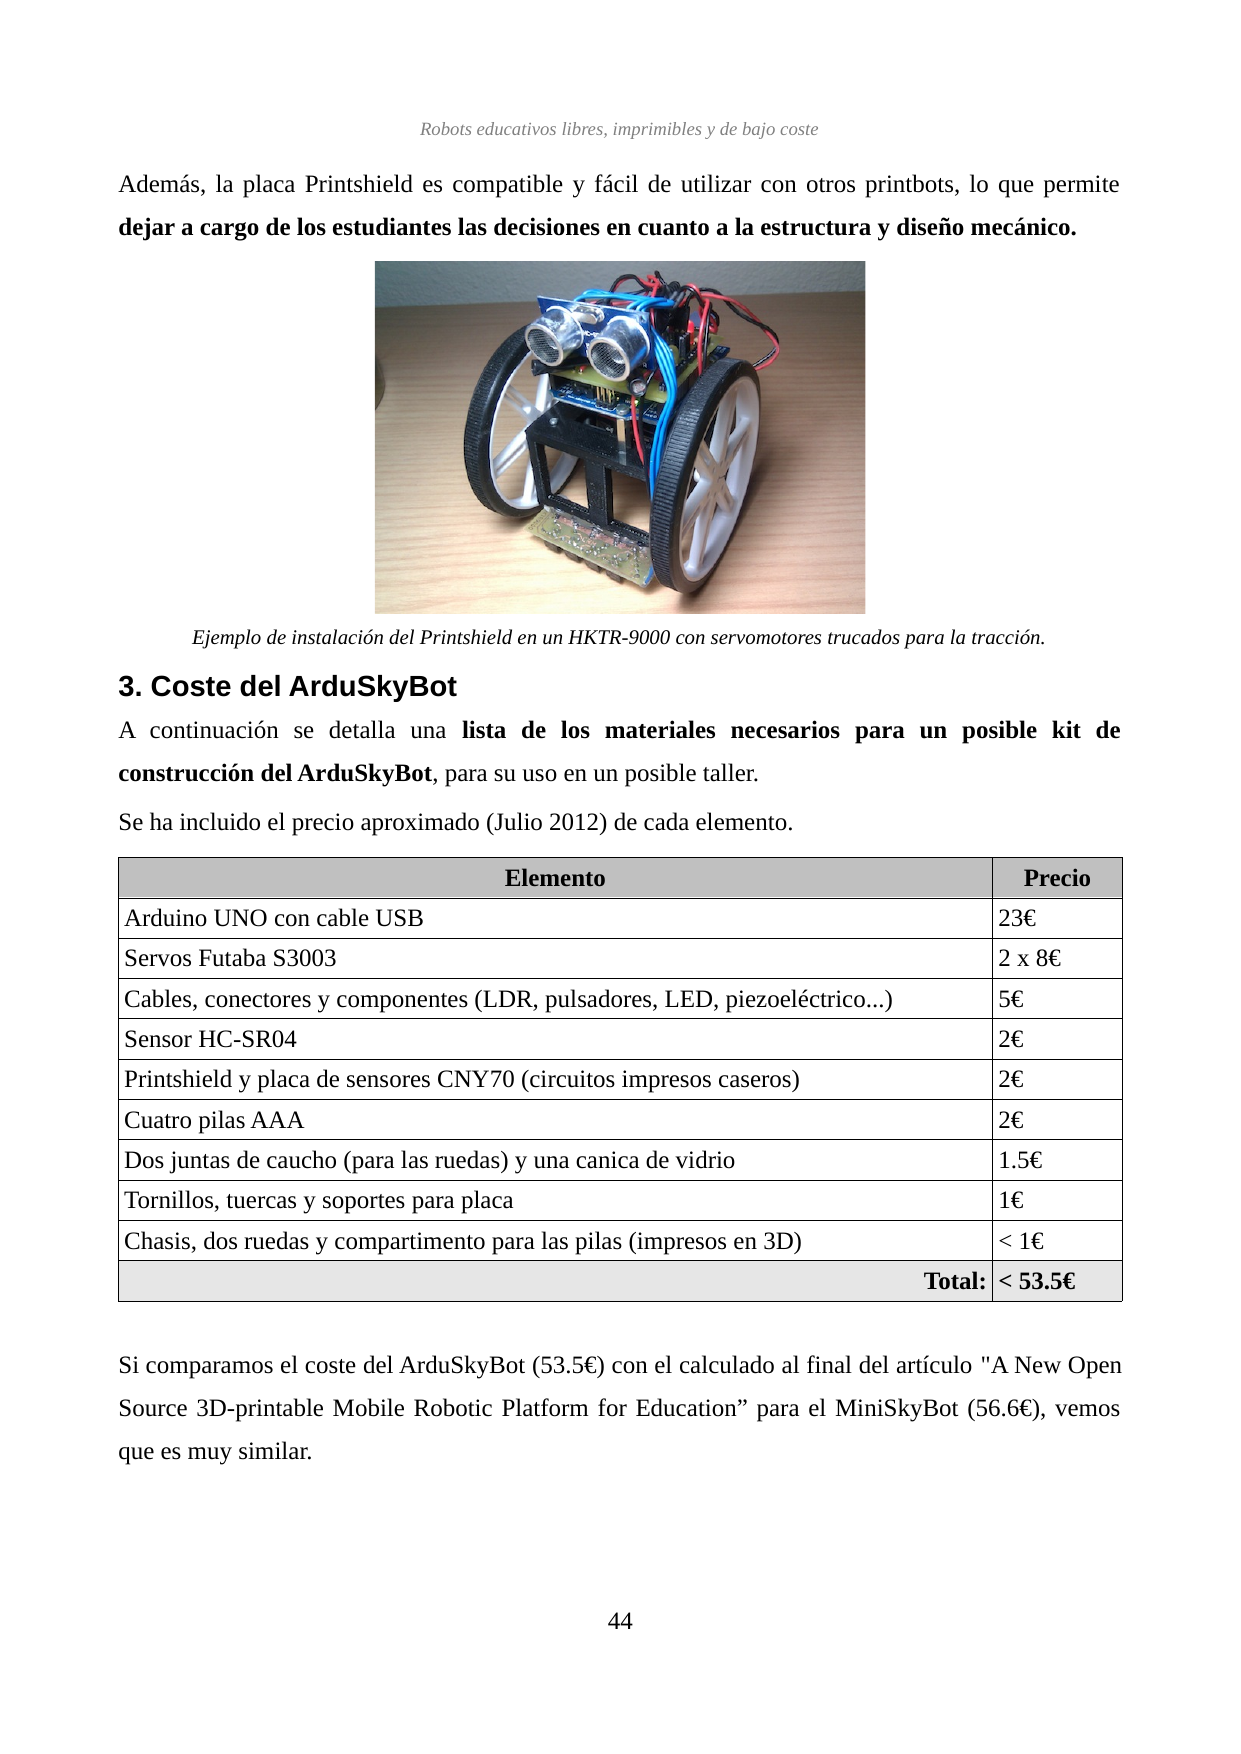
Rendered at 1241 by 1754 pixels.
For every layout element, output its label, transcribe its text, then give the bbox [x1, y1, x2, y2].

table_cell 2 x 8€ [993, 939, 1122, 978]
table_cell 1.5€ [993, 1140, 1122, 1179]
text Se ha incluido el precio aproximado (Julio 2012) de cada elemento. [118, 807, 1122, 836]
text A continuación se detalla una lista de los materiales necesarios para un posible kit de construcción del ArduSkyBot, para su uso en un posible taller. [118, 715, 1122, 787]
table_cell < 1€ [993, 1221, 1122, 1260]
subtitle 3. Coste del ArduSkyBot [118, 669, 1122, 702]
table_header Precio [993, 858, 1122, 897]
table_cell Cables, conectores y componentes (LDR, pulsadores, LED, piezoeléctrico...) [119, 979, 992, 1018]
table_cell 1€ [993, 1181, 1122, 1220]
table_cell Arduino UNO con cable USB [119, 899, 992, 938]
table_header Elemento [119, 858, 992, 897]
text Ejemplo de instalación del Printshield en un HKTR-9000 con servomotores trucados para la tracción. [118, 262, 1122, 649]
table_cell 23€ [993, 899, 1122, 938]
table_cell Servos Futaba S3003 [119, 939, 992, 978]
table_cell Cuatro pilas AAA [119, 1100, 992, 1139]
table_cell Dos juntas de caucho (para las ruedas) y una canica de vidrio [119, 1140, 992, 1179]
text Además, la placa Printshield es compatible y fácil de utilizar con otros printbots, lo que permite dejar a cargo de los estudiantes las decisiones en cuanto a la estructura y diseño mecánico. [118, 169, 1122, 241]
table_cell < 53.5€ [993, 1261, 1122, 1301]
table_cell Chasis, dos ruedas y compartimento para las pilas (impresos en 3D) [119, 1221, 992, 1260]
table_cell 2€ [993, 1019, 1122, 1059]
table_cell 5€ [993, 979, 1122, 1018]
table_cell Tornillos, tuercas y soportes para placa [119, 1181, 992, 1220]
table_cell Total: [119, 1261, 992, 1301]
table_cell 2€ [993, 1100, 1122, 1139]
table_cell 2€ [993, 1060, 1122, 1099]
table_cell Sensor HC-SR04 [119, 1019, 992, 1059]
picture [374, 261, 866, 614]
text Si comparamos el coste del ArduSkyBot (53.5€) con el calculado al final del artículo "A New Open Source 3D-printable Mobile Robotic Platform for Education” para el MiniSkyBot (56.6€), vemos que es muy similar. [118, 1350, 1122, 1465]
table_cell Printshield y placa de sensores CNY70 (circuitos impresos caseros) [119, 1060, 992, 1099]
